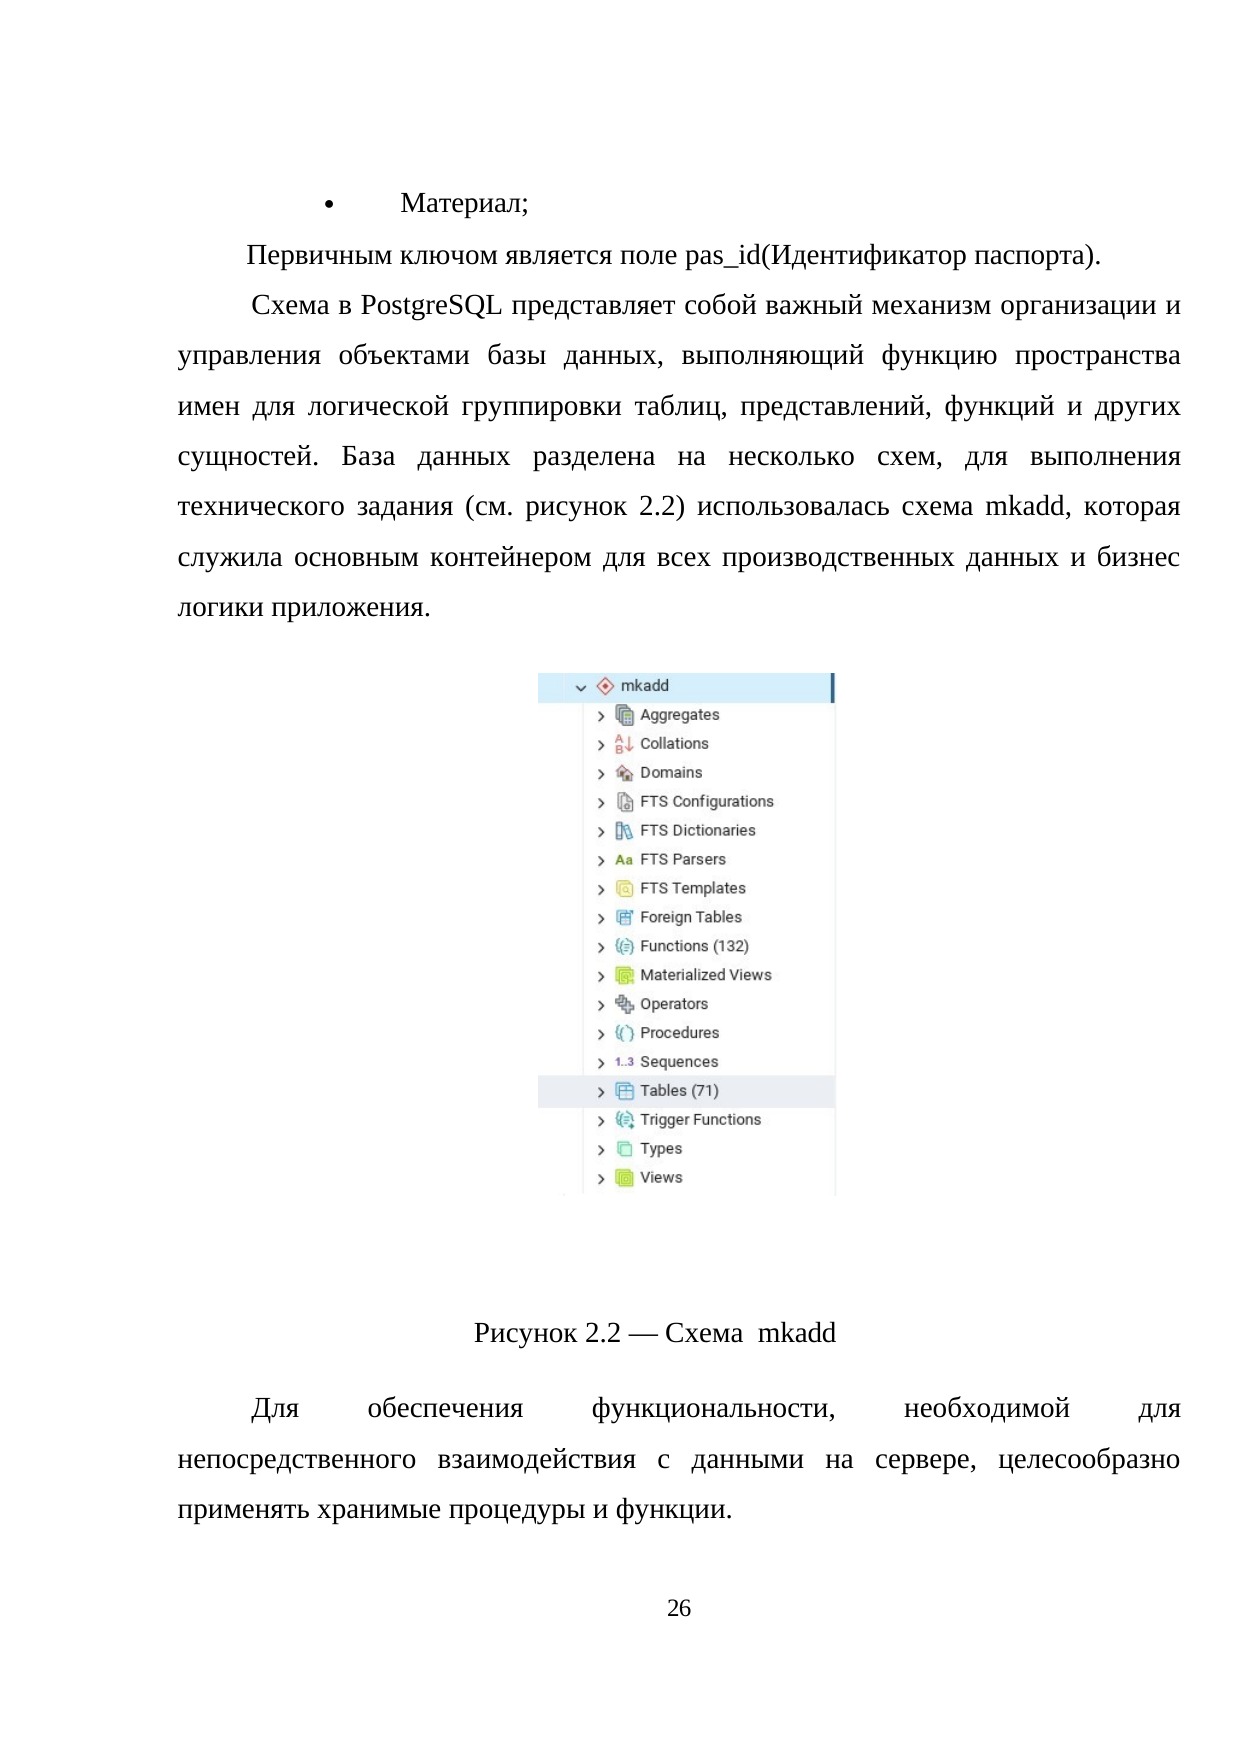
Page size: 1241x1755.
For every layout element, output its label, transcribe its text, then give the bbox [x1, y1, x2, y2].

list Первичным ключом является поле pas_id(Идентификатор паспорта). [100, 237, 1241, 270]
picture [538, 673, 837, 1196]
text Схема в PostgreSQL представляет собой важный механизм организации и управления объектами базы данных, выполняющий функцию пространства имен для логической группировки таблиц, представлений, функций и других сущностей. База данных разделена на несколько схем, для выполнения технического задания (см. рисунок 2.2) использовалась схема mkadd, которая служила основным контейнером для всех производственных данных и бизнес логики приложения. [177, 287, 1182, 623]
text Для обеспечения функциональности, необходимой для непосредственного взаимодействия с данными на сервере, целесообразно применять хранимые процедуры и функции. [177, 1391, 1181, 1525]
text Рисунок 2.2 — Схема mkadd [118, 1315, 1192, 1349]
list Материал; [325, 185, 1241, 219]
